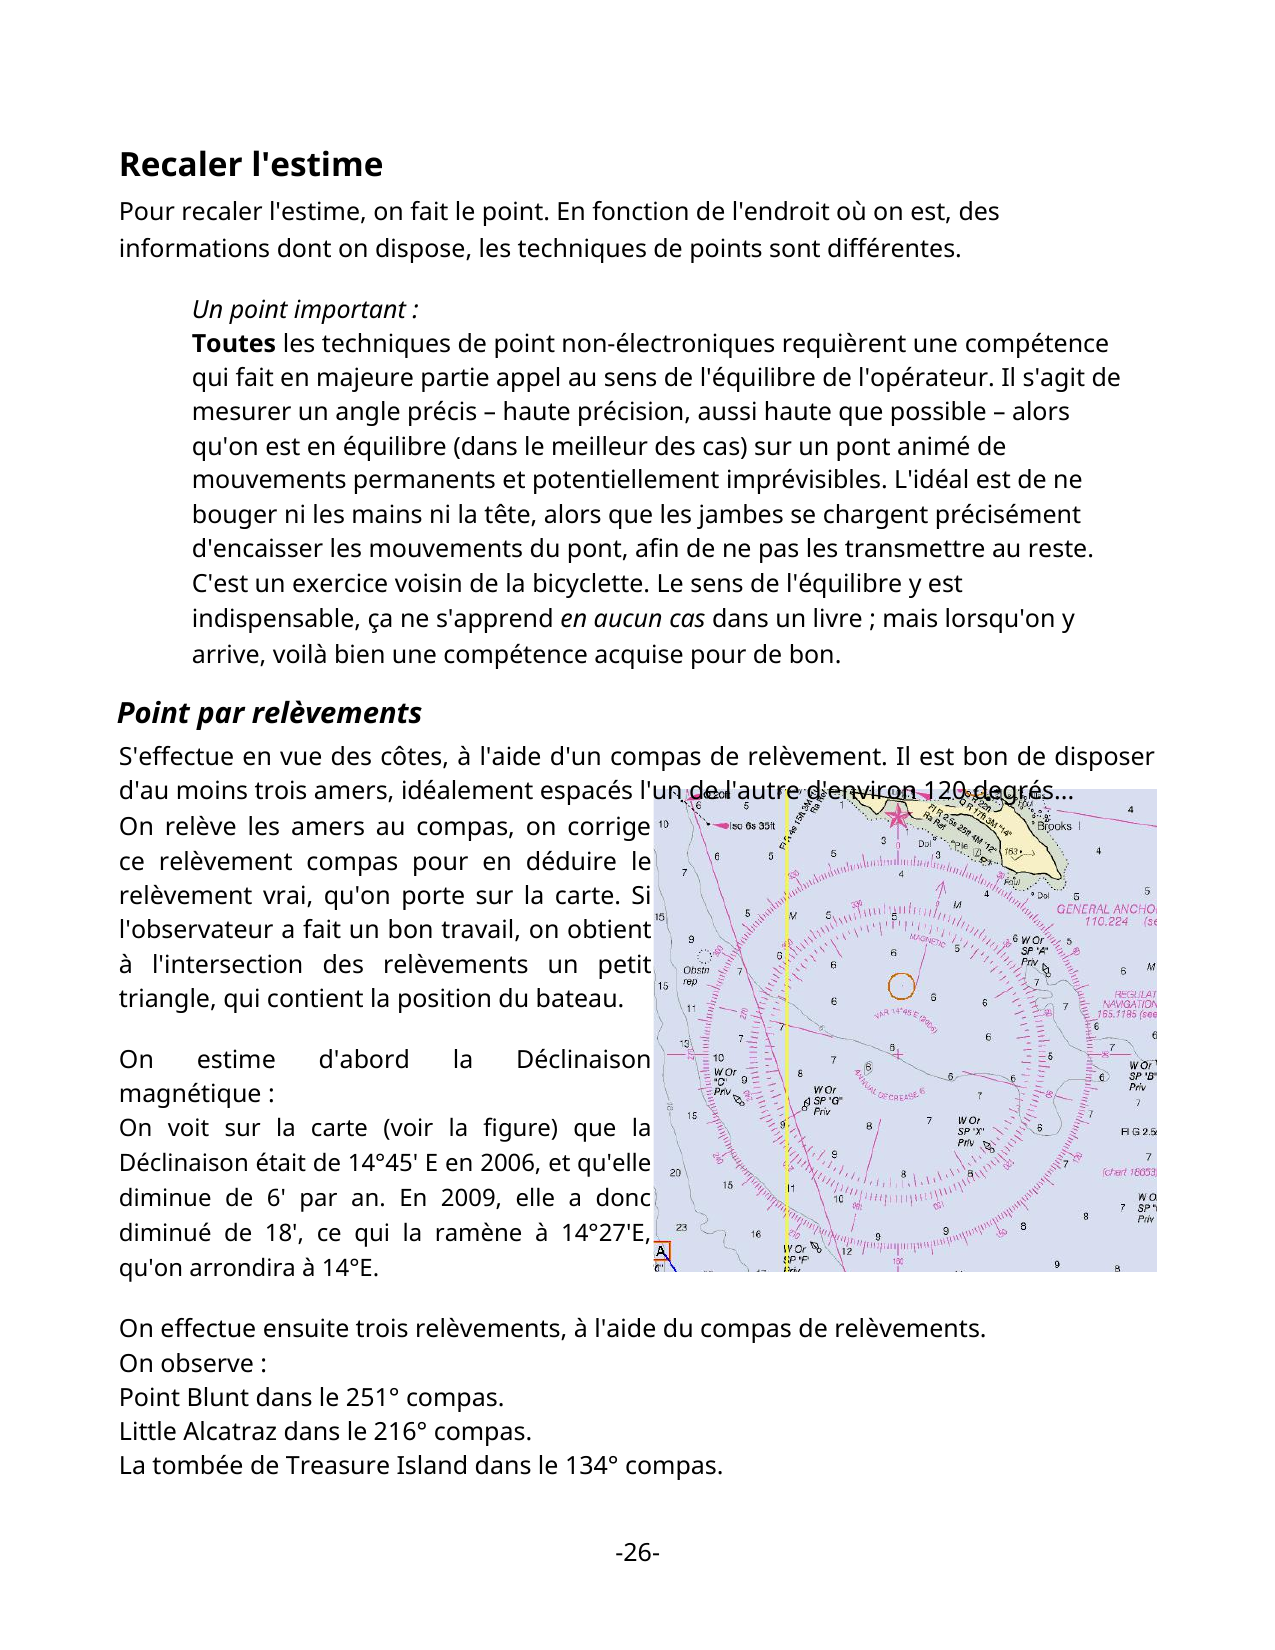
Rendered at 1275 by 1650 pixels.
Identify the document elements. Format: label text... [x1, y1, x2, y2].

picture [955, 789, 963, 797]
text La tombée de Treasure Island dans le 134° compas. [119, 1447, 1156, 1481]
text On effectue ensuite trois relèvements, à l'aide du compas de relèvements. [119, 1311, 1156, 1345]
text Little Alcatraz dans le 216° compas. [119, 1413, 1156, 1447]
text -26- [117, 1534, 1158, 1568]
picture [693, 789, 700, 797]
picture [655, 789, 662, 797]
picture [1006, 789, 1013, 797]
text Toutes les techniques de point non-électroniques requièrent une compétence qui fait en majeure partie appel au sens de l'équilibre de l'opérateur. Il s'agit de mesurer un angle précis – haute précision, aussi haute que possible – alors qu'on est en équilibre (dans le meilleur des cas) sur un pont animé de mouvements permanents et potentiellement imprévisibles. L'idéal est de ne bouger ni les mains ni la tête, alors que les jambes se chargent précisément d'encaisser les mouvements du pont, afin de ne pas les transmettre au reste. [192, 326, 1135, 564]
text Point par relèvements [117, 692, 1156, 732]
picture [653, 789, 1157, 1272]
text On observe : [119, 1345, 1156, 1379]
text Pour recaler l'estime, on fait le point. En fonction de l'endroit où on est, des informations dont on dispose, les techniques de points sont différentes. [119, 194, 1156, 265]
text Point Blunt dans le 251° compas. [119, 1379, 1156, 1413]
picture [977, 789, 984, 797]
text C'est un exercice voisin de la bicyclette. Le sens de l'équilibre y est indispensable, ça ne s'apprend en aucun cas dans un livre ; mais lorsqu'on y arrive, voilà bien une compétence acquise pour de bon. [192, 565, 1135, 671]
text On estime d'abord la Déclinaison magnétique : [119, 1042, 652, 1110]
text Recaler l'estime [119, 141, 1156, 186]
text On relève les amers au compas, on corrige ce relèvement compas pour en déduire le relèvement vrai, qu'on porte sur la carte. Si l'observateur a fait un bon travail, on obtient à l'intersection des relèvements un petit triangle, qui contient la position du bateau. [119, 809, 652, 1015]
picture [890, 789, 897, 797]
text S'effectue en vue des côtes, à l'aide d'un compas de relèvement. Il est bon de disposer d'au moins trois amers, idéalement espacés l'un de l'autre d'environ 120 degrés... [119, 738, 1156, 807]
picture [810, 789, 817, 797]
picture [755, 789, 762, 797]
text Un point important : [192, 292, 1156, 326]
text On voit sur la carte (voir la figure) que la Déclinaison était de 14°45' E en 2006, et qu'elle diminue de 6' par an. En 2009, elle a donc diminué de 18', ce qui la ramène à 14°27'E, qu'on arrondira à 14°E. [119, 1110, 652, 1284]
